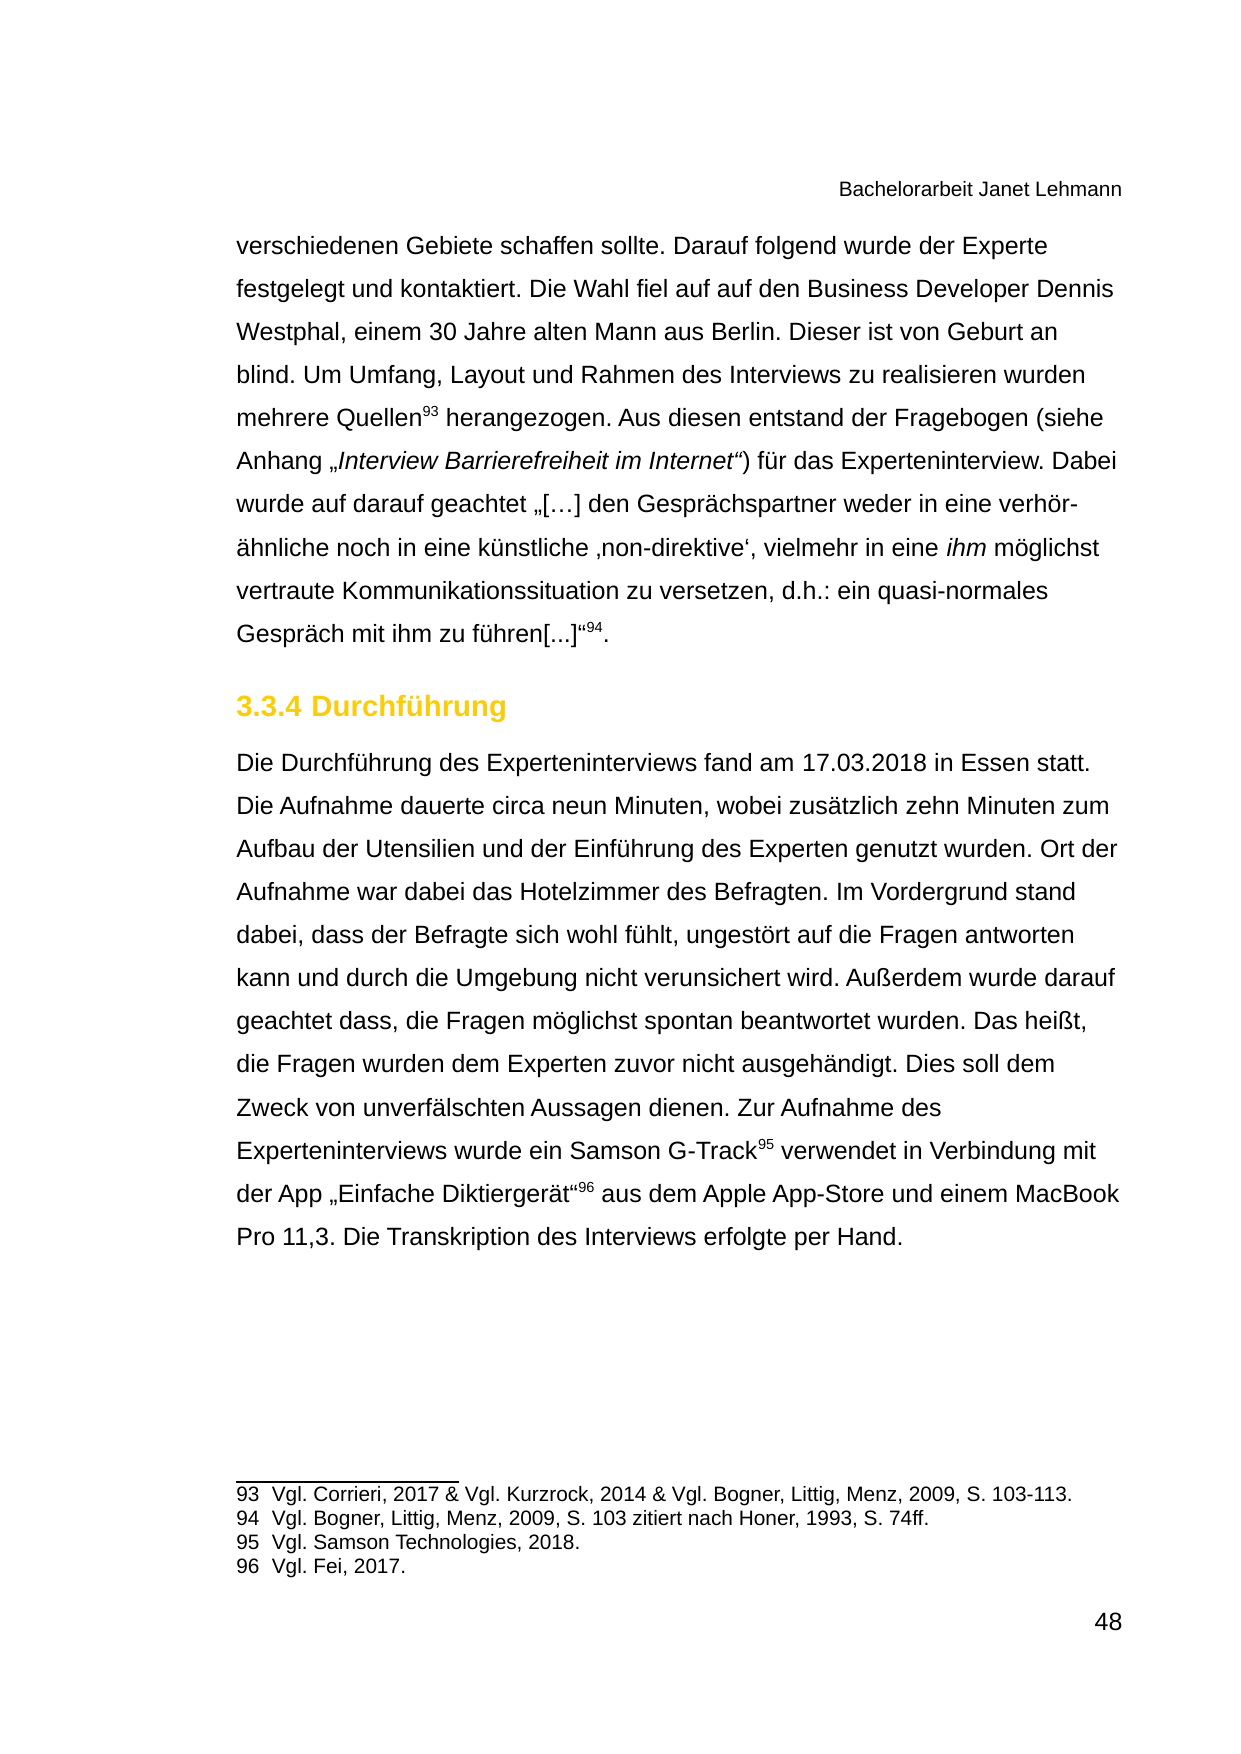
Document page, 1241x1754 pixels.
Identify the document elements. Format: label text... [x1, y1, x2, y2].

text Vgl. Corrieri, 2017 & Vgl. Kurzrock, 2014 & Vgl. Bogner, Littig, Menz, 2009, S. 103-113. [236, 1482, 1122, 1506]
subtitle Durchführung [236, 689, 1122, 723]
text Vgl. Samson Technologies, 2018. [236, 1530, 1122, 1554]
text Die Durchführung des Experteninterviews fand am 17.03.2018 in Essen statt. Die Aufnahme dauerte circa neun Minuten, wobei zusätzlich zehn Minuten zum Aufbau der Utensilien und der Einführung des Experten genutzt wurden. Ort der Aufnahme war dabei das Hotelzimmer des Befragten. Im Vordergrund stand dabei, dass der Befragte sich wohl fühlt, ungestört auf die Fragen antworten kann und durch die Umgebung nicht verunsichert wird. Außerdem wurde darauf geachtet dass, die Fragen möglichst spontan beantwortet wurden. Das heißt, die Fragen wurden dem Experten zuvor nicht ausgehändigt. Dies soll dem Zweck von unverfälschten Aussagen dienen. Zur Aufnahme des Experteninterviews wurde ein Samson G-Track verwendet in Verbindung mit der App „Einfache Diktiergerät“ aus dem Apple App-Store und einem MacBook Pro 11,3. Die Transkription des Interviews erfolgte per Hand. [236, 747, 1122, 1251]
text verschiedenen Gebiete schaffen sollte. Darauf folgend wurde der Experte festgelegt und kontaktiert. Die Wahl fiel auf auf den Business Developer Dennis Westphal, einem 30 Jahre alten Mann aus Berlin. Dieser ist von Geburt an blind. Um Umfang, Layout und Rahmen des Interviews zu realisieren wurden mehrere Quellen herangezogen. Aus diesen entstand der Fragebogen (siehe Anhang „Interview Barrierefreiheit im Internet“) für das Experteninterview. Dabei wurde auf darauf geachtet „[…] den Gesprächspartner weder in eine verhör-ähnliche noch in eine künstliche ‚non-direktive‘, vielmehr in eine ihm möglichst vertraute Kommunikationssituation zu versetzen, d.h.: ein quasi-normales Gespräch mit ihm zu führen[...]“. [236, 231, 1122, 647]
text Vgl. Bogner, Littig, Menz, 2009, S. 103 zitiert nach Honer, 1993, S. 74ff. [236, 1506, 1122, 1530]
text Vgl. Fei, 2017. [236, 1554, 1122, 1578]
